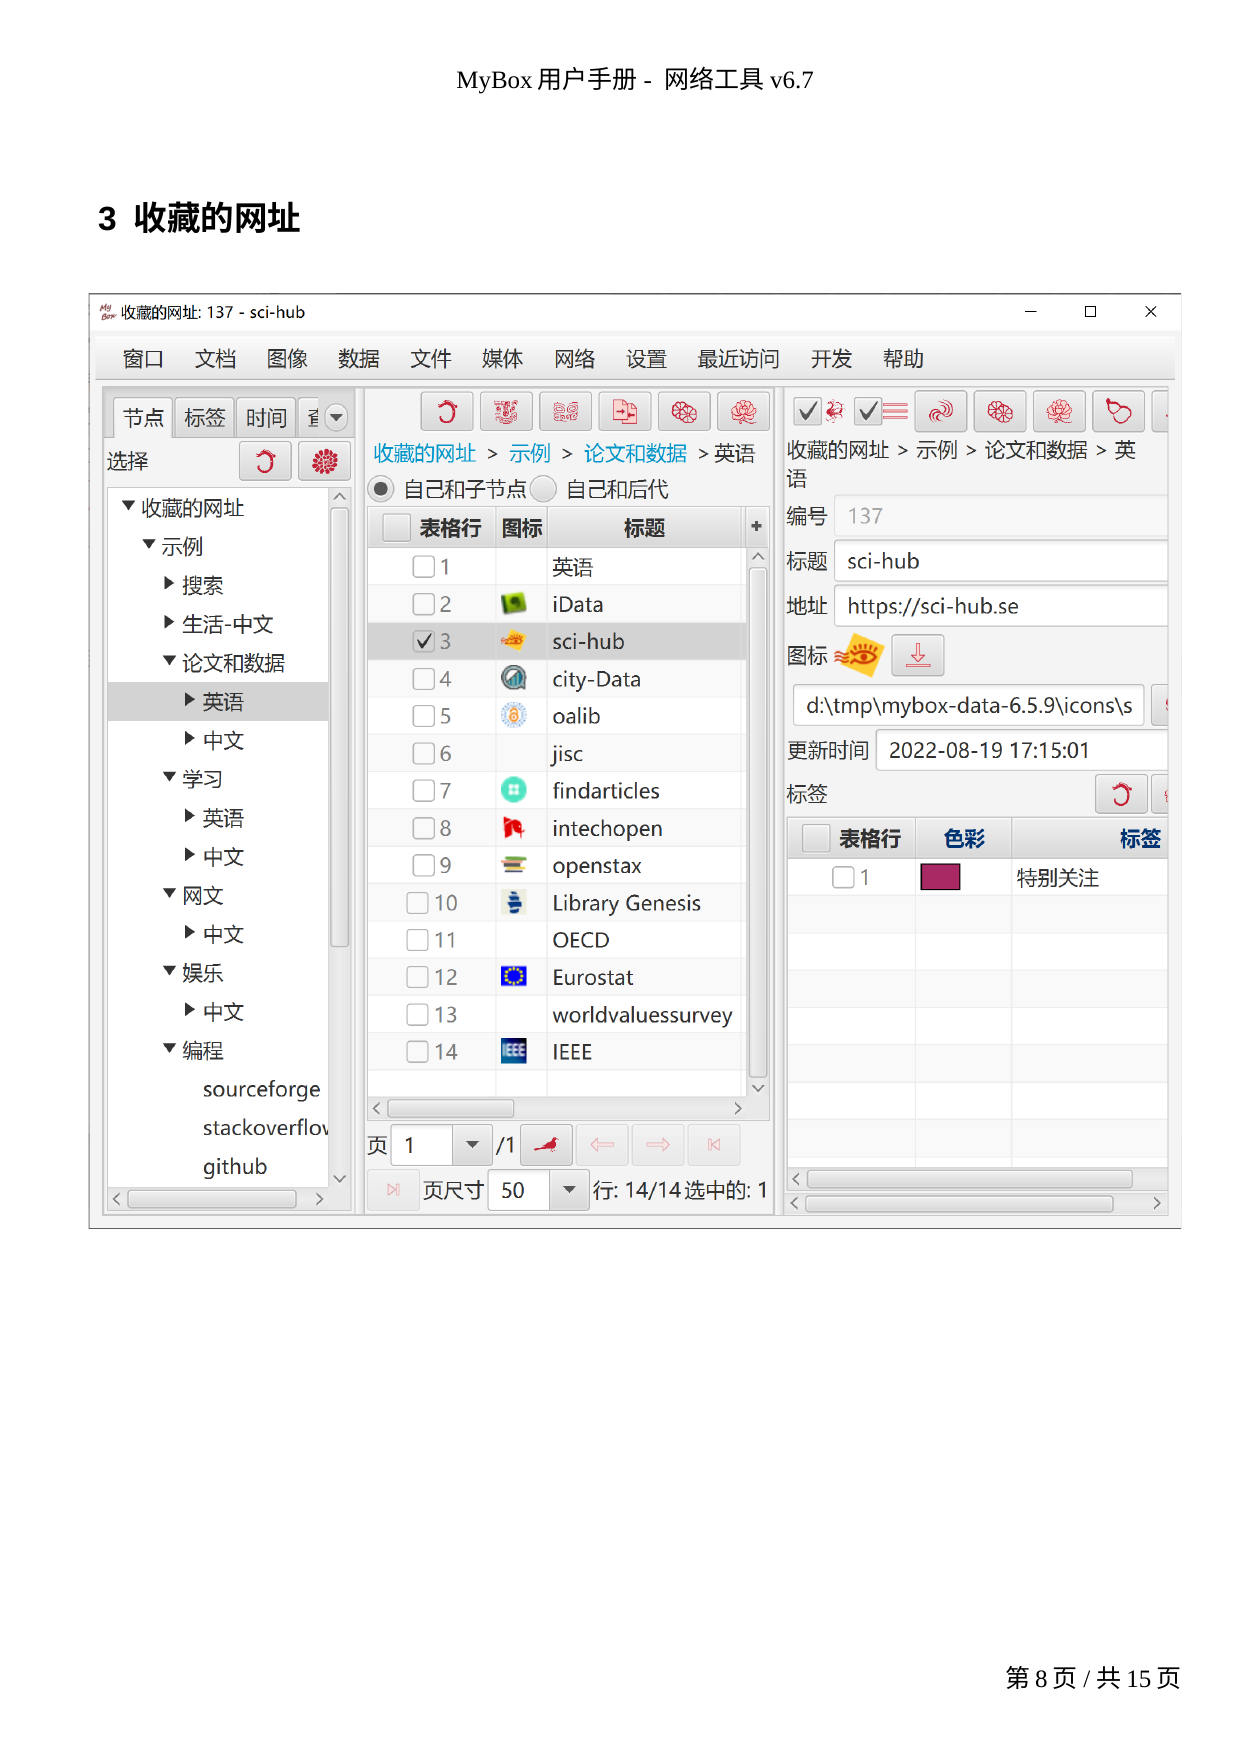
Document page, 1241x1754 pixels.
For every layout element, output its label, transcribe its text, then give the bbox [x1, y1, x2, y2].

picture [88, 293, 1182, 1229]
subtitle 收藏的网址 [88, 191, 1181, 239]
